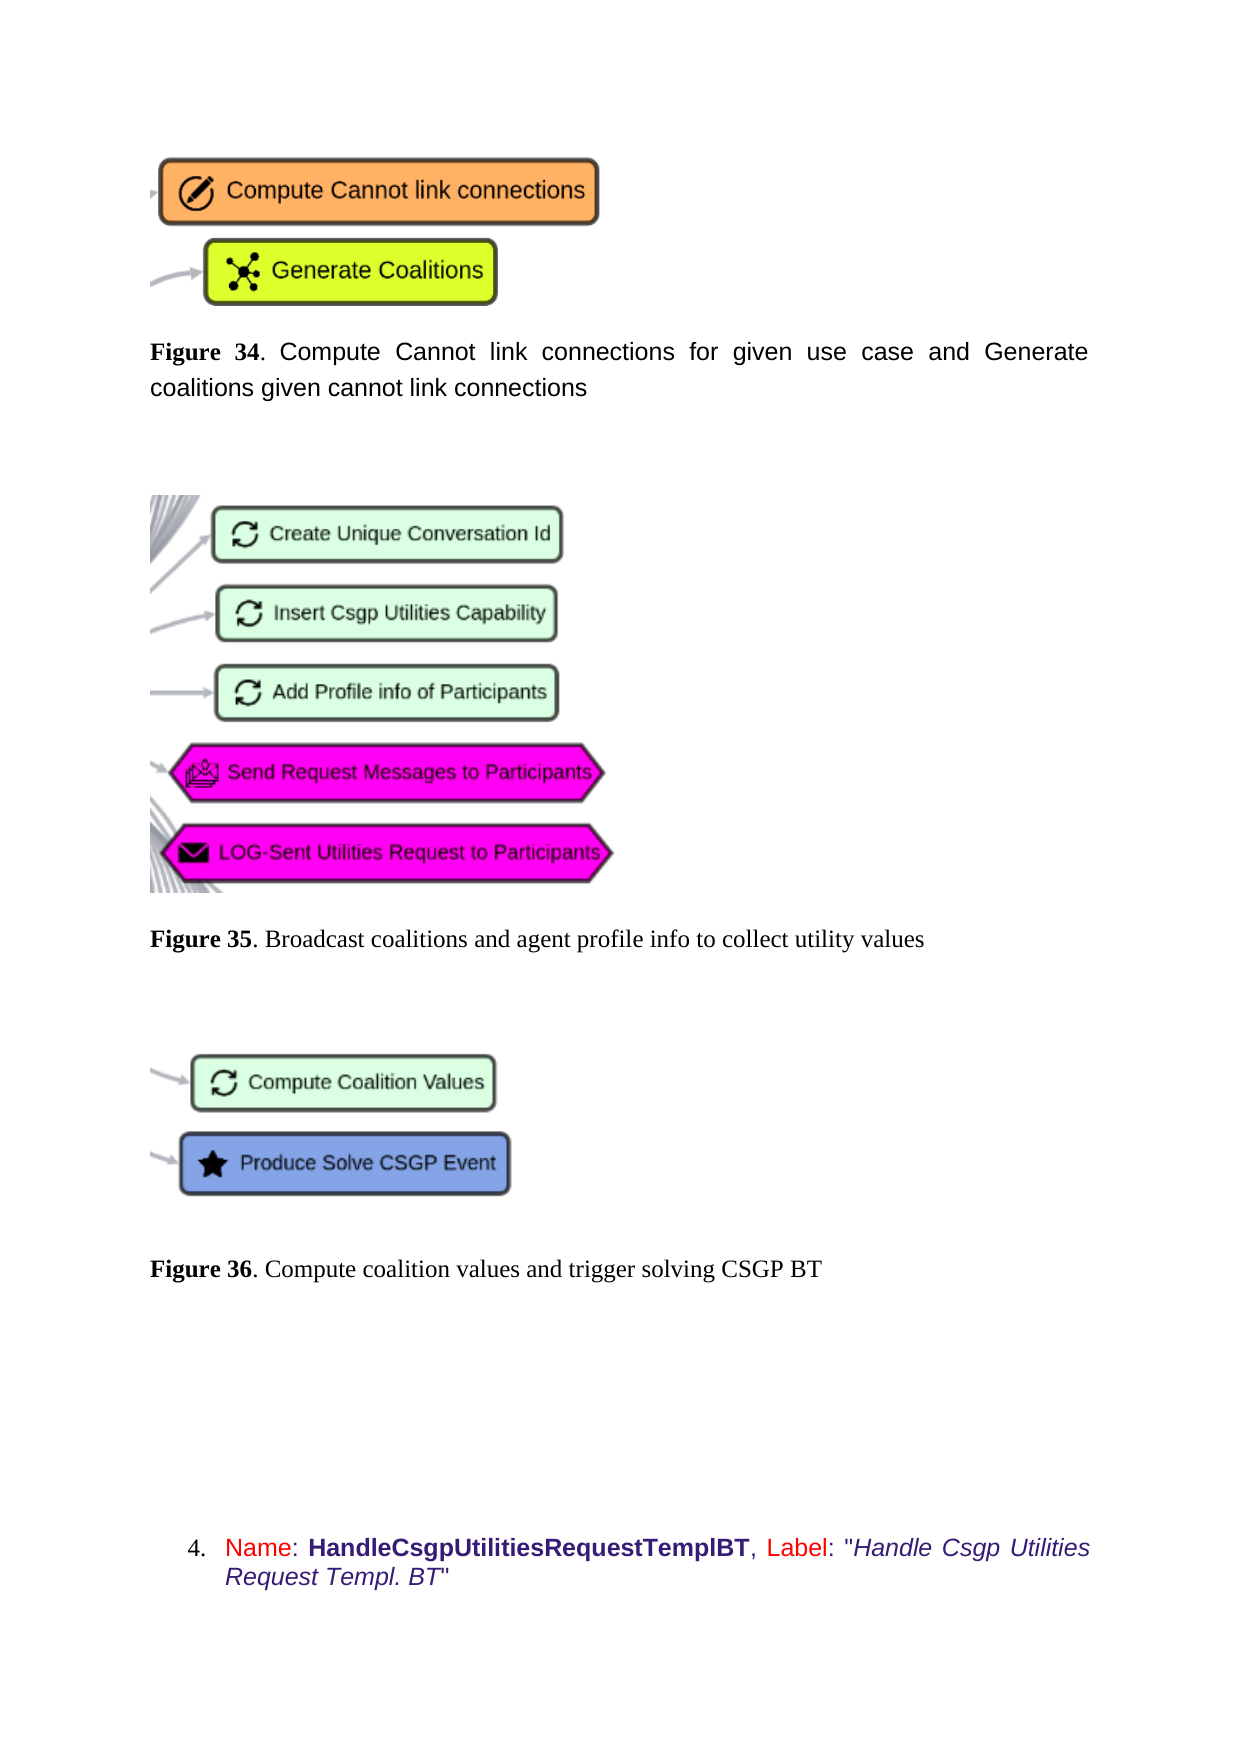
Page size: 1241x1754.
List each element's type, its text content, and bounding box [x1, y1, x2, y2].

text Figure 36. Compute coalition values and trigger solving CSGP BT [150, 1254, 1090, 1282]
list Name: HandleCsgpUtilitiesRequestTemplBT, Label: "Handle Csgp Utilities Request Templ. BT" [187, 1533, 1090, 1591]
picture [150, 495, 636, 893]
text Figure 34. Compute Cannot link connections for given use case and Generate coalitions given cannot link connections [150, 337, 1090, 402]
text Figure 35. Broadcast coalitions and agent profile info to collect utility values [150, 924, 1090, 952]
picture [150, 150, 623, 306]
picture [150, 1045, 546, 1223]
